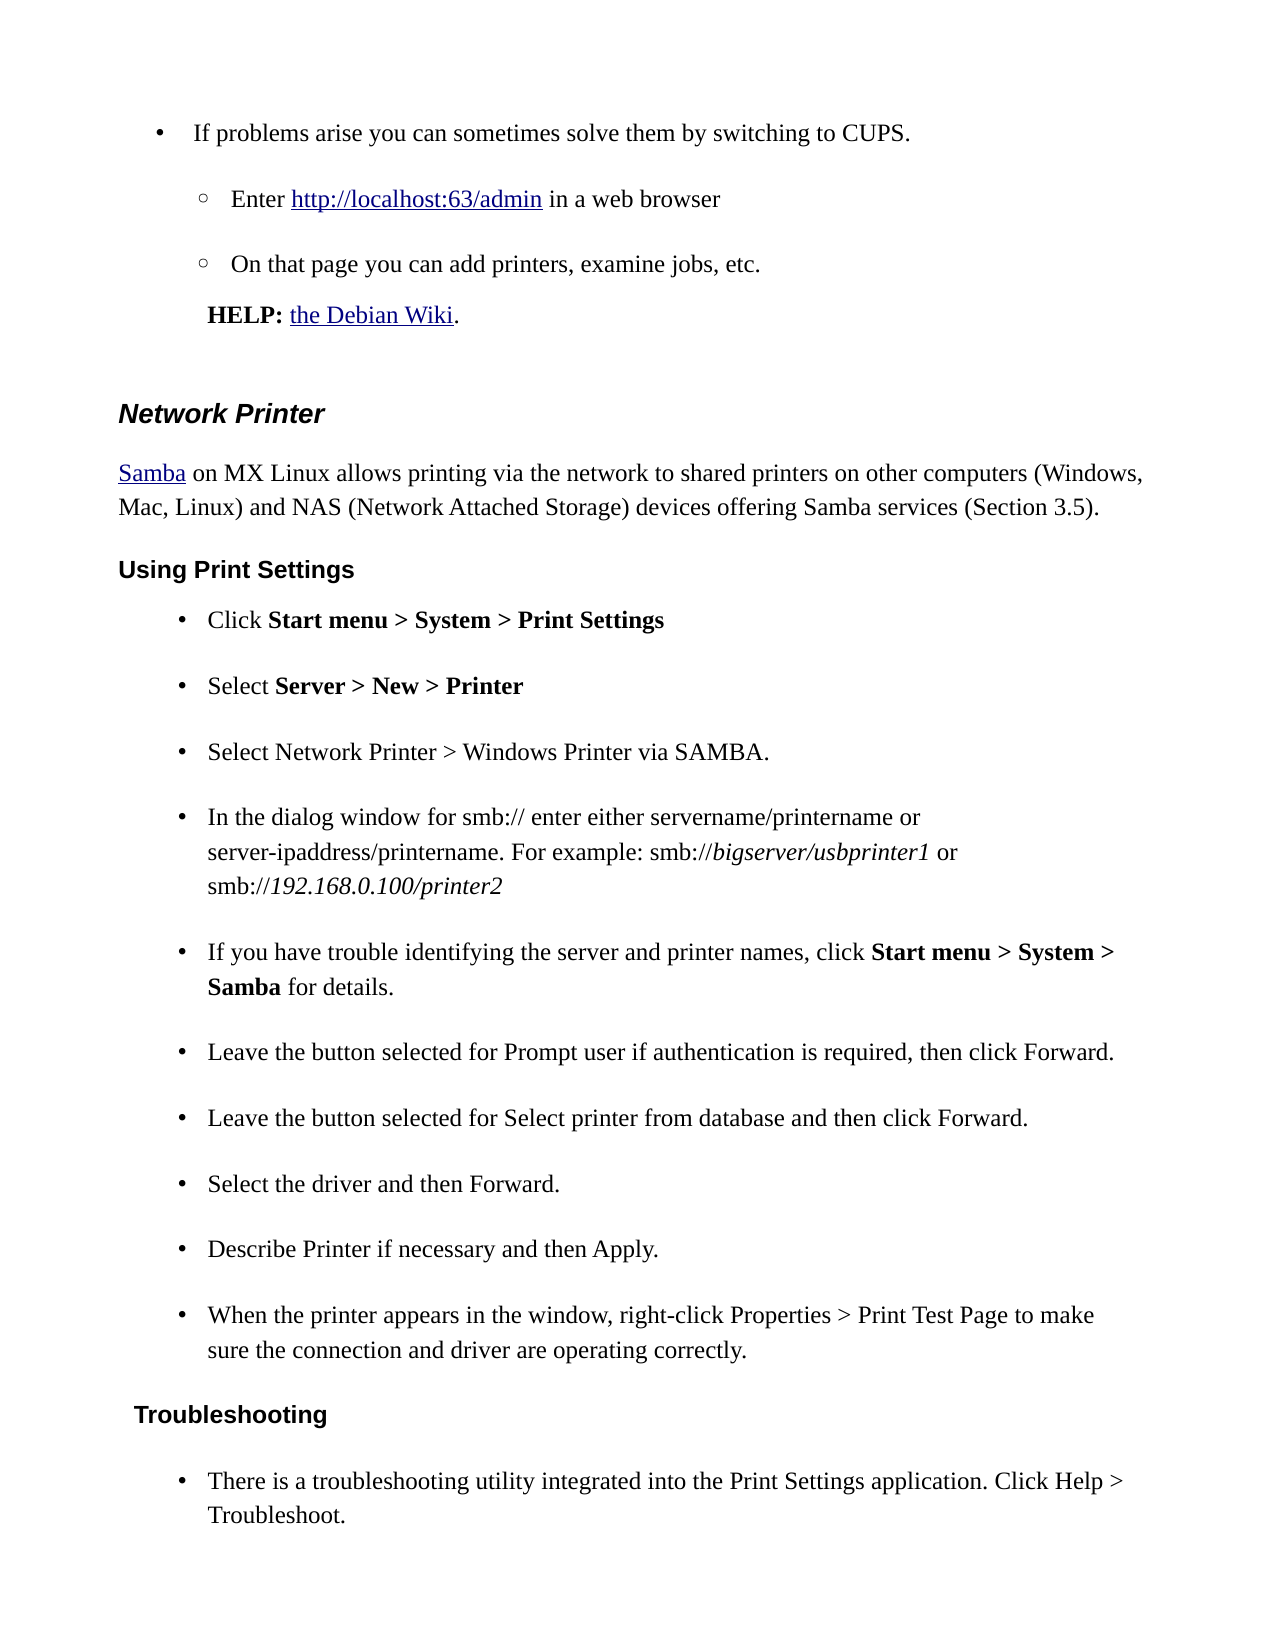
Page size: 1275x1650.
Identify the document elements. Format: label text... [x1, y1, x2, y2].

text Troubleshooting [134, 1401, 1141, 1429]
text Samba on MX Linux allows printing via the network to shared printers on other computers (Windows, Mac, Linux) and NAS (Network Attached Storage) devices offering Samba services (Section 3.5). [118, 458, 1157, 521]
list Click Start menu > System > Print Settings [178, 605, 1141, 634]
list If problems arise you can sometimes solve them by switching to CUPS. [156, 118, 1157, 147]
list Describe Printer if necessary and then Apply. [178, 1234, 1141, 1263]
list Leave the button selected for Select printer from database and then click Forward. [178, 1103, 1141, 1132]
subtitle Using Print Settings [118, 555, 1157, 583]
list Enter http://localhost:63/admin in a web browser [193, 184, 1157, 213]
list In the dialog window for smb:// enter either servername/printername or server-ipaddress/printername. For example: smb://bigserver/usbprinter1 or smb://192.168.0.100/printer2 [178, 802, 1141, 900]
list There is a troubleshooting utility integrated into the Print Settings application. Click Help > Troubleshoot. [178, 1466, 1141, 1529]
text HELP: the Debian Wiki. [133, 300, 1142, 328]
subtitle Network Printer [118, 398, 1157, 430]
list When the printer appears in the window, right-click Properties > Print Test Page to make sure the connection and driver are operating correctly. [178, 1300, 1141, 1363]
list Select Network Printer > Windows Printer via SAMBA. [178, 737, 1141, 766]
list Leave the button selected for Prompt user if authentication is required, then click Forward. [178, 1037, 1141, 1066]
list On that page you can add printers, examine jobs, etc. [193, 249, 1157, 278]
list Select the driver and then Forward. [178, 1169, 1141, 1198]
list If you have trouble identifying the server and printer names, click Start menu > System > Samba for details. [178, 937, 1141, 1000]
list Select Server > New > Printer [178, 671, 1141, 700]
